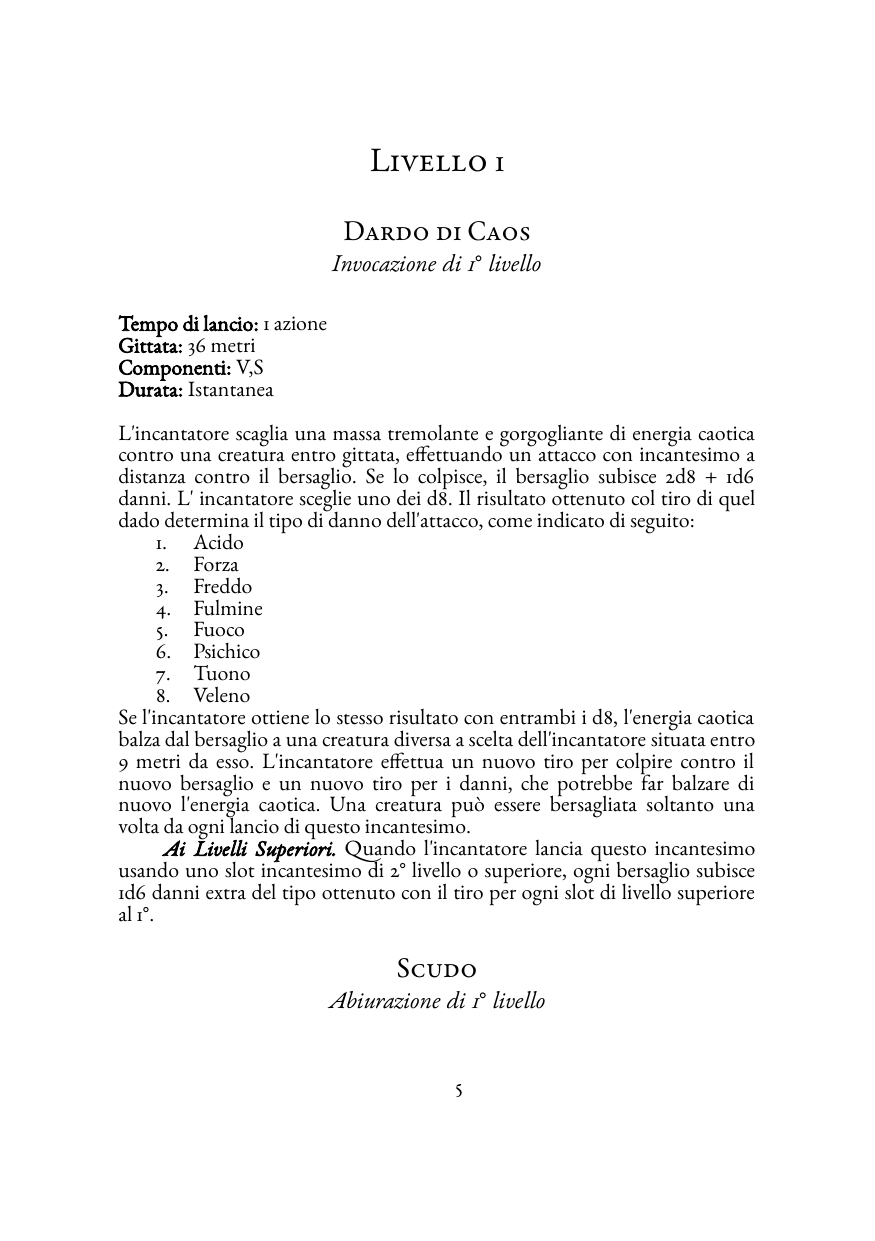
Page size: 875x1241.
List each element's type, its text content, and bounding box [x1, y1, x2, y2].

text Ai Livelli Superiori. Quando l'incantatore lancia questo incantesimo usando uno slot incantesimo di 2° livello o superiore, ogni bersaglio subisce 1d6 danni extra del tipo ottenuto con il tiro per ogni slot di livello superiore al 1°. [118, 840, 756, 927]
text Gittata: 36 metri [118, 337, 756, 359]
text Tempo di lancio: 1 azione [118, 296, 756, 337]
list Forza [156, 556, 756, 577]
subtitle Dardo di Caos [118, 220, 756, 248]
list Tuono [156, 665, 756, 687]
subtitle Scudo [118, 957, 756, 985]
subtitle Livello 1 [118, 148, 756, 182]
list Psichico [156, 643, 756, 665]
list Fuoco [156, 621, 756, 643]
text Durata: Istantanea [118, 381, 756, 402]
list Freddo [156, 577, 756, 599]
subtitle Invocazione di 1° livello [118, 254, 756, 278]
list Fulmine [156, 599, 756, 621]
list Veleno [156, 687, 756, 709]
text Se l'incantatore ottiene lo stesso risultato con entrambi i d8, l'energia caotica balza dal bersaglio a una creatura diversa a scelta dell'incantatore situata entro 9 metri da esso. L'incantatore effettua un nuovo tiro per colpire contro il nuovo bersaglio e un nuovo tiro per i danni, che potrebbe far balzare di nuovo l'energia caotica. Una creatura può essere bersagliata soltanto una volta da ogni lancio di questo incantesimo. [118, 709, 756, 840]
text Componenti: V,S [123, 359, 756, 381]
subtitle Abiurazione di 1° livello [118, 991, 756, 1015]
text L'incantatore scaglia una massa tremolante e gorgogliante di energia caotica contro una creatura entro gittata, effettuando un attacco con incantesimo a distanza contro il bersaglio. Se lo colpisce, il bersaglio subisce 2d8 + 1d6 danni. L' incantatore sceglie uno dei d8. Il risultato ottenuto col tiro di quel dado determina il tipo di danno dell'attacco, come indicato di seguito: [118, 424, 756, 534]
list Acido [156, 534, 756, 556]
text Componenti: V,S [118, 368, 161, 381]
